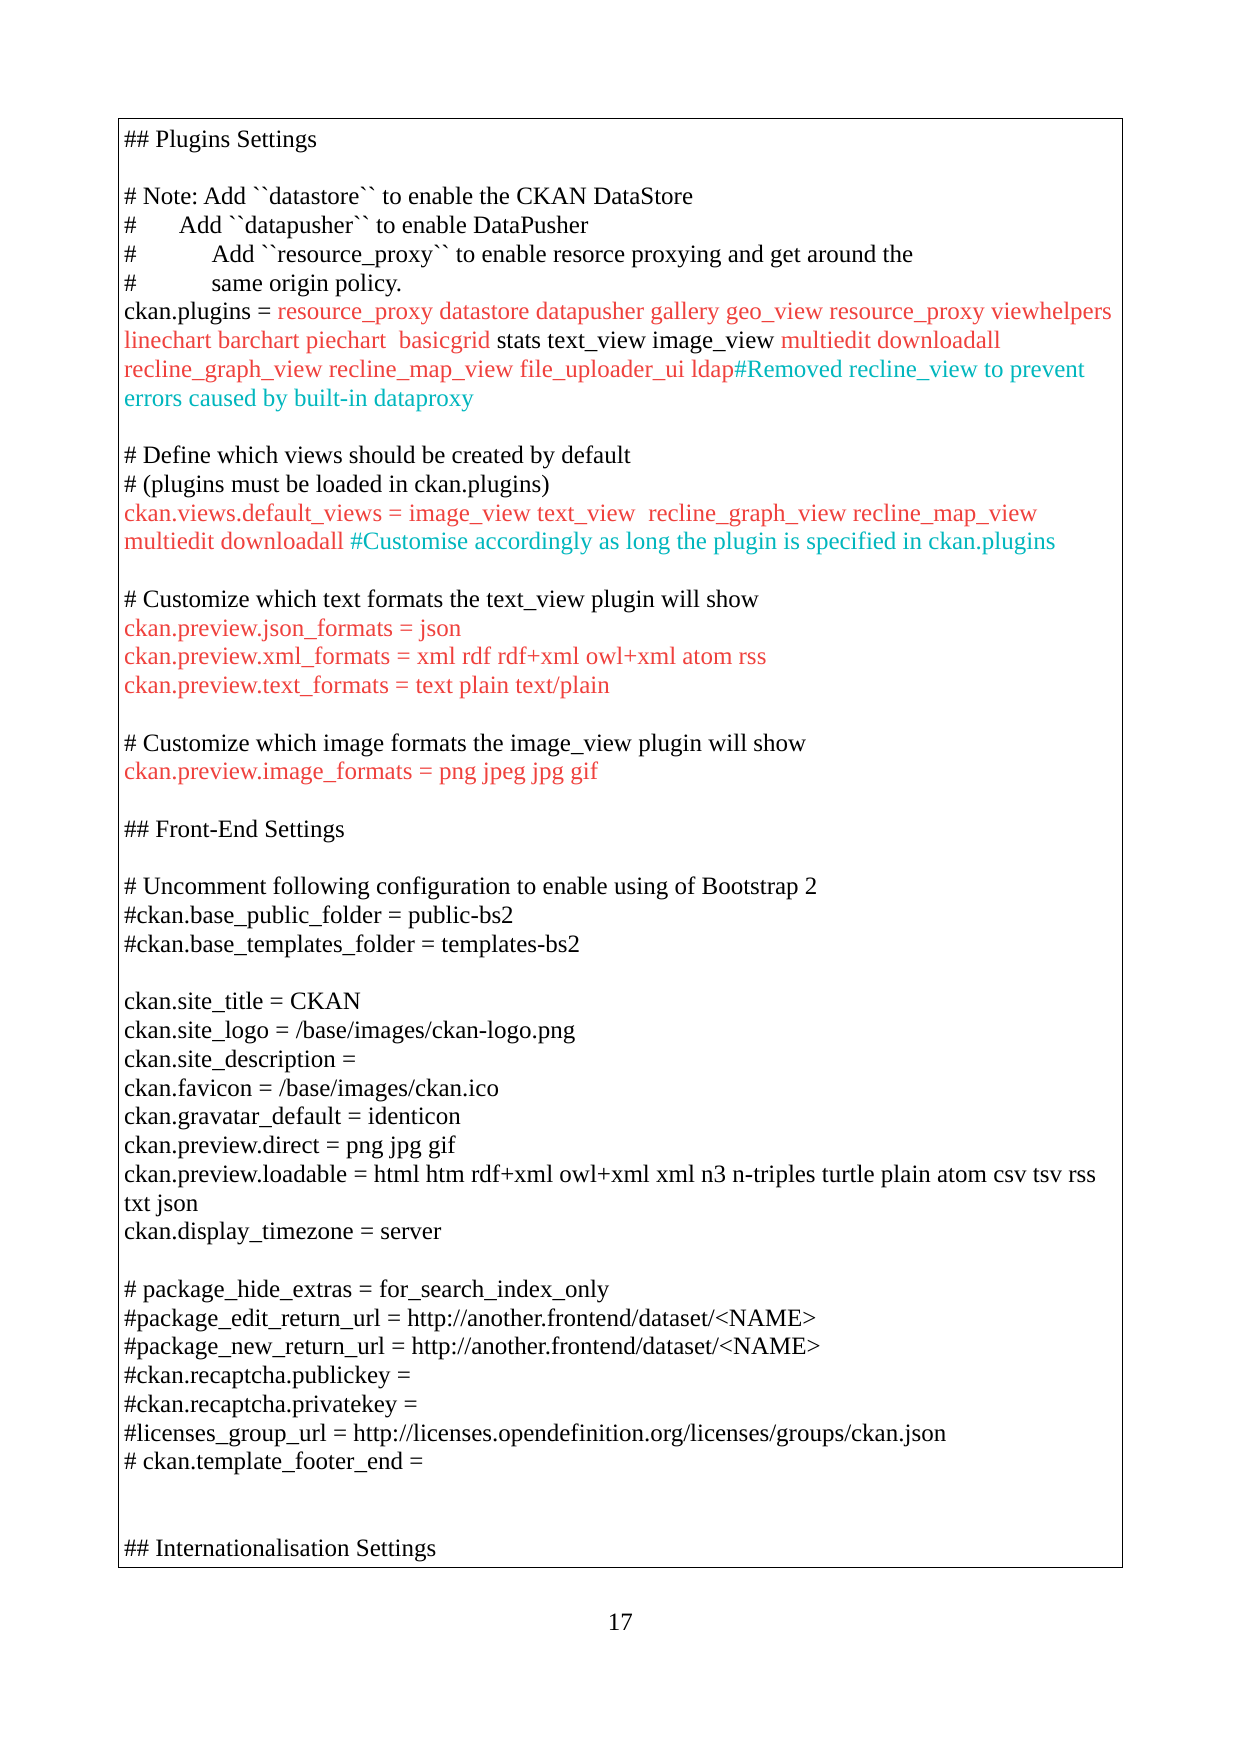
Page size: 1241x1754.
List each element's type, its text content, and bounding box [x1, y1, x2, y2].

table_header ## Plugins Settings # Note: Add ``datastore`` to enable the CKAN DataStore # Add ``datapusher`` to enable DataPusher # Add ``resource_proxy`` to enable resorce proxying and get around the # same origin policy. ckan.plugins = resource_proxy datastore datapusher gallery geo_view resource_proxy viewhelpers linechart barchart piechart basicgrid stats text_view image_view multiedit downloadall recline_graph_view recline_map_view file_uploader_ui ldap#Removed recline_view to prevent errors caused by built-in dataproxy # Define which views should be created by default # (plugins must be loaded in ckan.plugins) ckan.views.default_views = image_view text_view recline_graph_view recline_map_view multiedit downloadall #Customise accordingly as long the plugin is specified in ckan.plugins # Customize which text formats the text_view plugin will show ckan.preview.json_formats = json ckan.preview.xml_formats = xml rdf rdf+xml owl+xml atom rss ckan.preview.text_formats = text plain text/plain # Customize which image formats the image_view plugin will show ckan.preview.image_formats = png jpeg jpg gif ## Front-End Settings # Uncomment following configuration to enable using of Bootstrap 2 #ckan.base_public_folder = public-bs2 #ckan.base_templates_folder = templates-bs2 ckan.site_title = CKAN ckan.site_logo = /base/images/ckan-logo.png ckan.site_description = ckan.favicon = /base/images/ckan.ico ckan.gravatar_default = identicon ckan.preview.direct = png jpg gif ckan.preview.loadable = html htm rdf+xml owl+xml xml n3 n-triples turtle plain atom csv tsv rss txt json ckan.display_timezone = server # package_hide_extras = for_search_index_only #package_edit_return_url = http://another.frontend/dataset/<NAME> #package_new_return_url = http://another.frontend/dataset/<NAME> #ckan.recaptcha.publickey = #ckan.recaptcha.privatekey = #licenses_group_url = http://licenses.opendefinition.org/licenses/groups/ckan.json # ckan.template_footer_end = ## Internationalisation Settings [119, 119, 1122, 1567]
